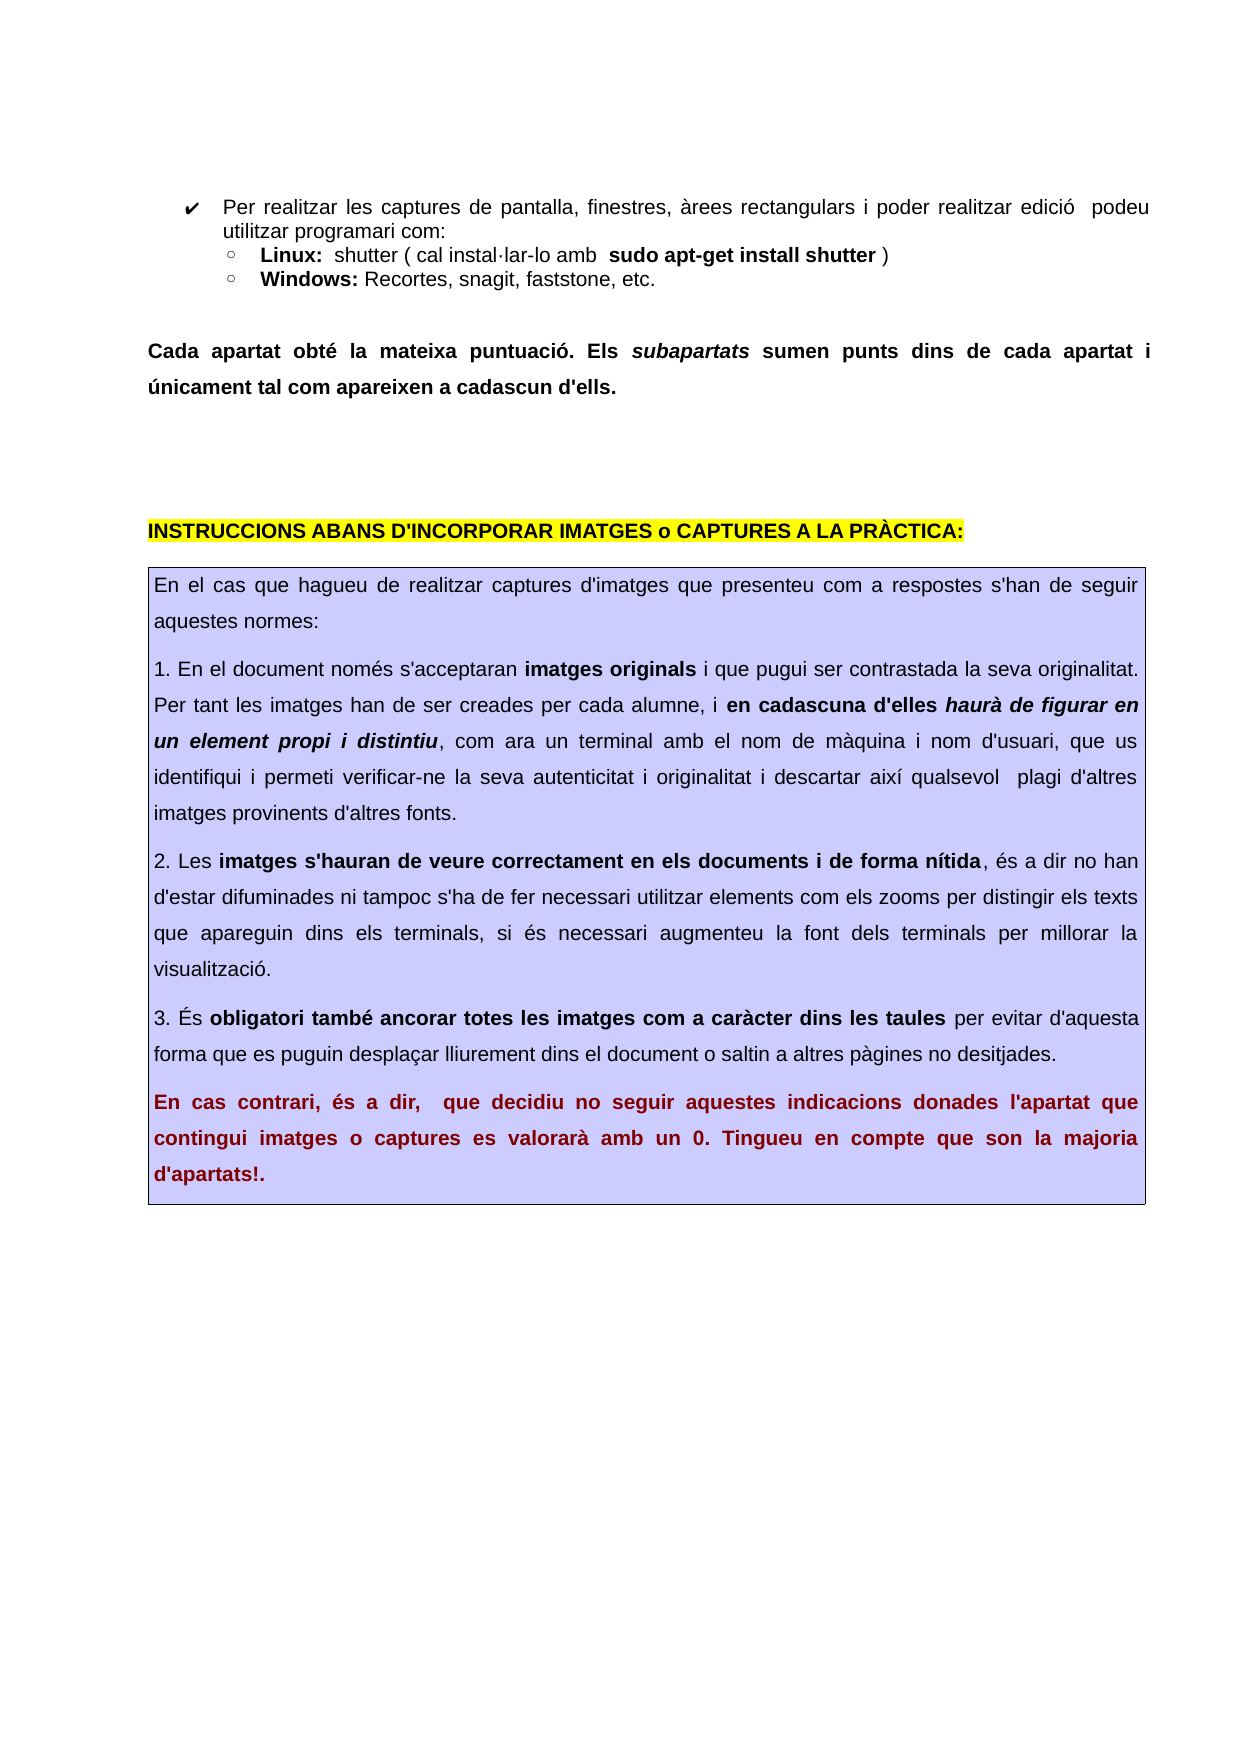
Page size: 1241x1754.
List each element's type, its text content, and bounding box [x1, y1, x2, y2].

list Cada apartat obté la mateixa puntuació. Els subapartats sumen punts dins de cada apartat i únicament tal com apareixen a cadascun d'ells. [148, 339, 1151, 398]
list Windows: Recortes, snagit, faststone, etc. [223, 267, 1151, 291]
list Per realitzar les captures de pantalla, finestres, àrees rectangulars i poder realitzar edició podeu utilitzar programari com: [185, 195, 1151, 243]
table_header En el cas que hagueu de realitzar captures d'imatges que presenteu com a respostes s'han de seguir aquestes normes: 1. En el document només s'acceptaran imatges originals i que pugui ser contrastada la seva originalitat. Per tant les imatges han de ser creades per cada alumne, i en cadascuna d'elles haurà de figurar en un element propi i distintiu, com ara un terminal amb el nom de màquina i nom d'usuari, que us identifiqui i permeti verificar-ne la seva autenticitat i originalitat i descartar així qualsevol plagi d'altres imatges provinents d'altres fonts. 2. Les imatges s'hauran de veure correctament en els documents i de forma nítida, és a dir no han d'estar difuminades ni tampoc s'ha de fer necessari utilitzar elements com els zooms per distingir els texts que apareguin dins els terminals, si és necessari augmenteu la font dels terminals per millorar la visualització. 3. És obligatori també ancorar totes les imatges com a caràcter dins les taules per evitar d'aquesta forma que es puguin desplaçar lliurement dins el document o saltin a altres pàgines no desitjades. En cas contrari, és a dir, que decidiu no seguir aquestes indicacions donades l'apartat que contingui imatges o captures es valorarà amb un 0. Tingueu en compte que son la majoria d'apartats!. [149, 568, 1145, 1204]
list Linux: shutter ( cal instal·lar-lo amb sudo apt-get install shutter ) [223, 243, 1151, 267]
list INSTRUCCIONS ABANS D'INCORPORAR IMATGES o CAPTURES A LA PRÀCTICA: [148, 518, 1151, 542]
